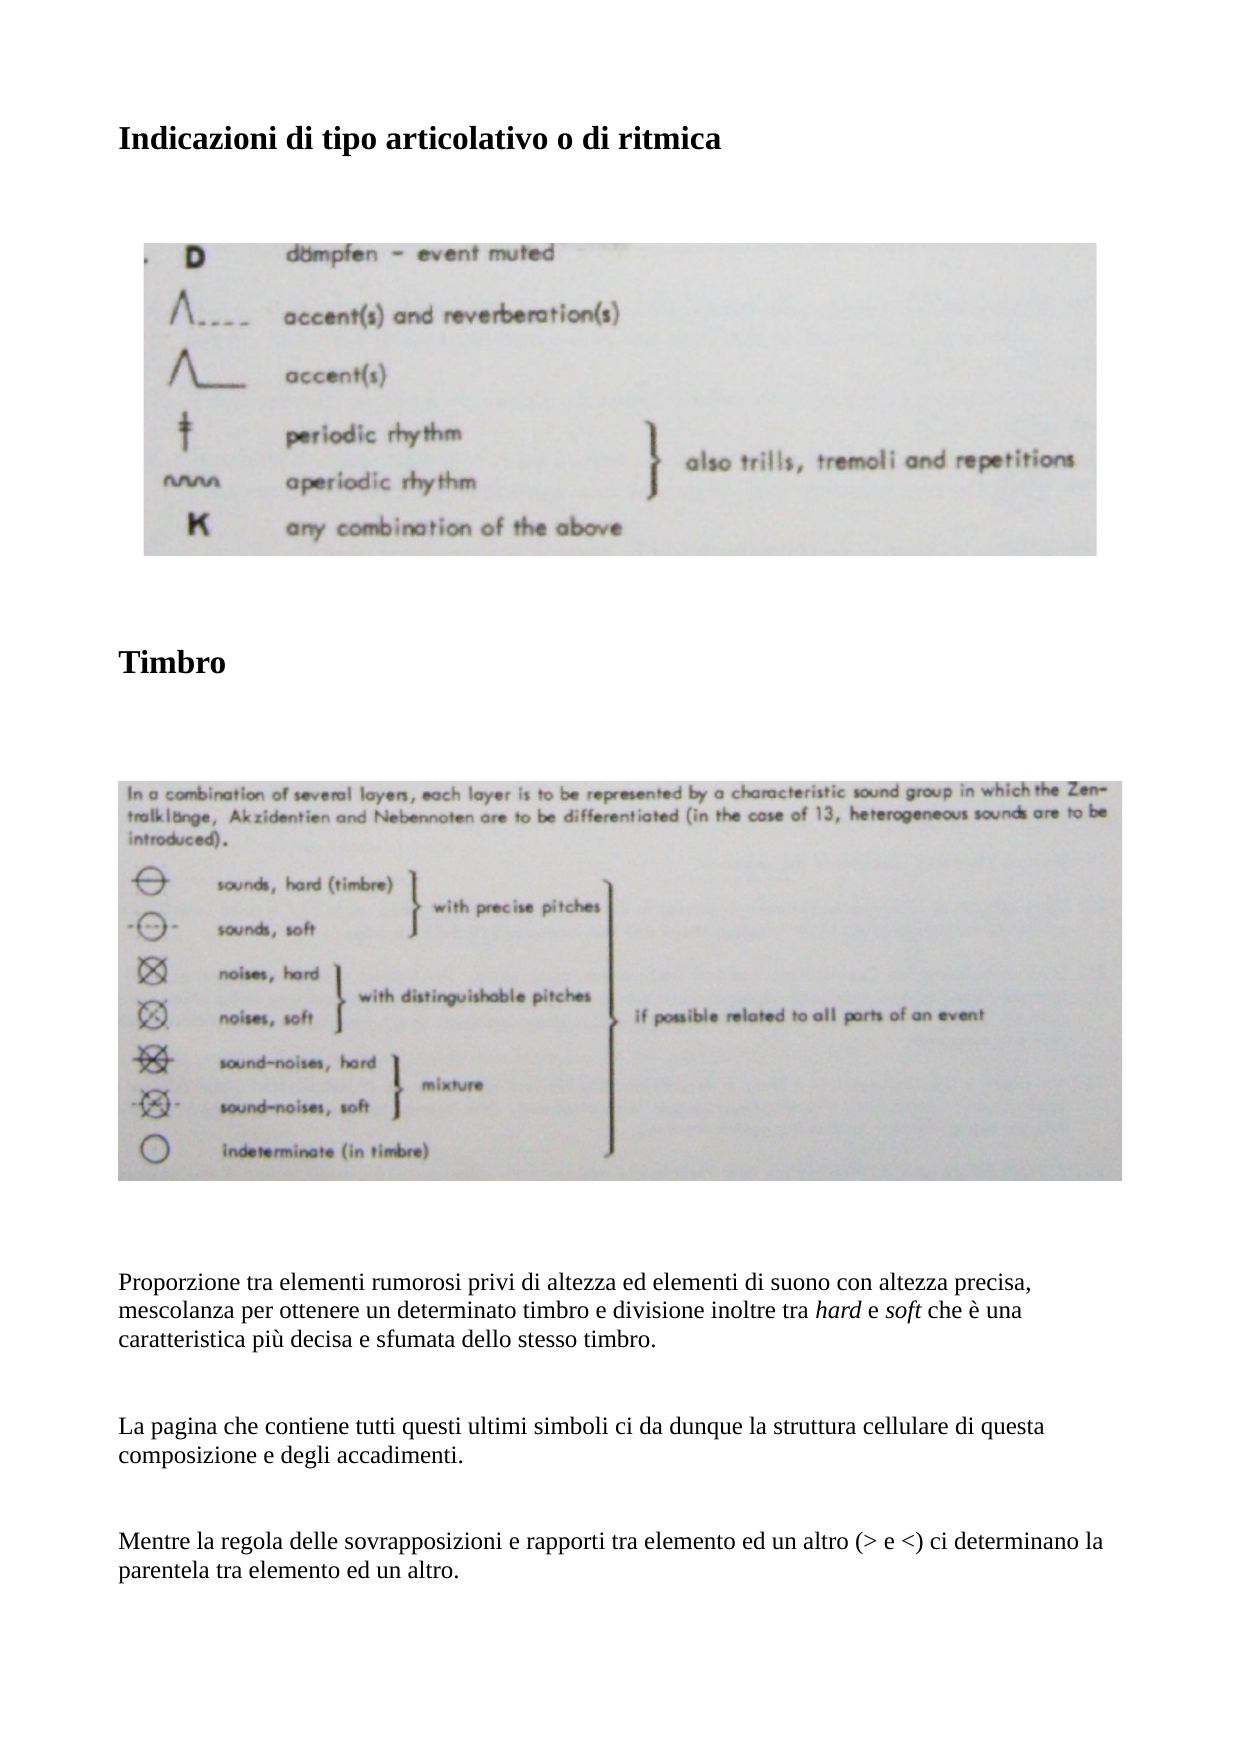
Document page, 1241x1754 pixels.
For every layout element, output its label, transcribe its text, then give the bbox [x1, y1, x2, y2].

text Proporzione tra elementi rumorosi privi di altezza ed elementi di suono con altezza precisa, mescolanza per ottenere un determinato timbro e divisione inoltre tra hard e soft che è una caratteristica più decisa e sfumata dello stesso timbro. [118, 1267, 1122, 1353]
text Indicazioni di tipo articolativo o di ritmica [118, 118, 1122, 156]
text Mentre la regola delle sovrapposizioni e rapporti tra elemento ed un altro (> e <) ci determinano la parentela tra elemento ed un altro. [118, 1526, 1122, 1584]
text La pagina che contiene tutti questi ultimi simboli ci da dunque la struttura cellulare di questa composizione e degli accadimenti. [118, 1411, 1122, 1468]
text Timbro [118, 642, 1122, 681]
picture [143, 243, 1097, 556]
picture [118, 781, 1123, 1181]
